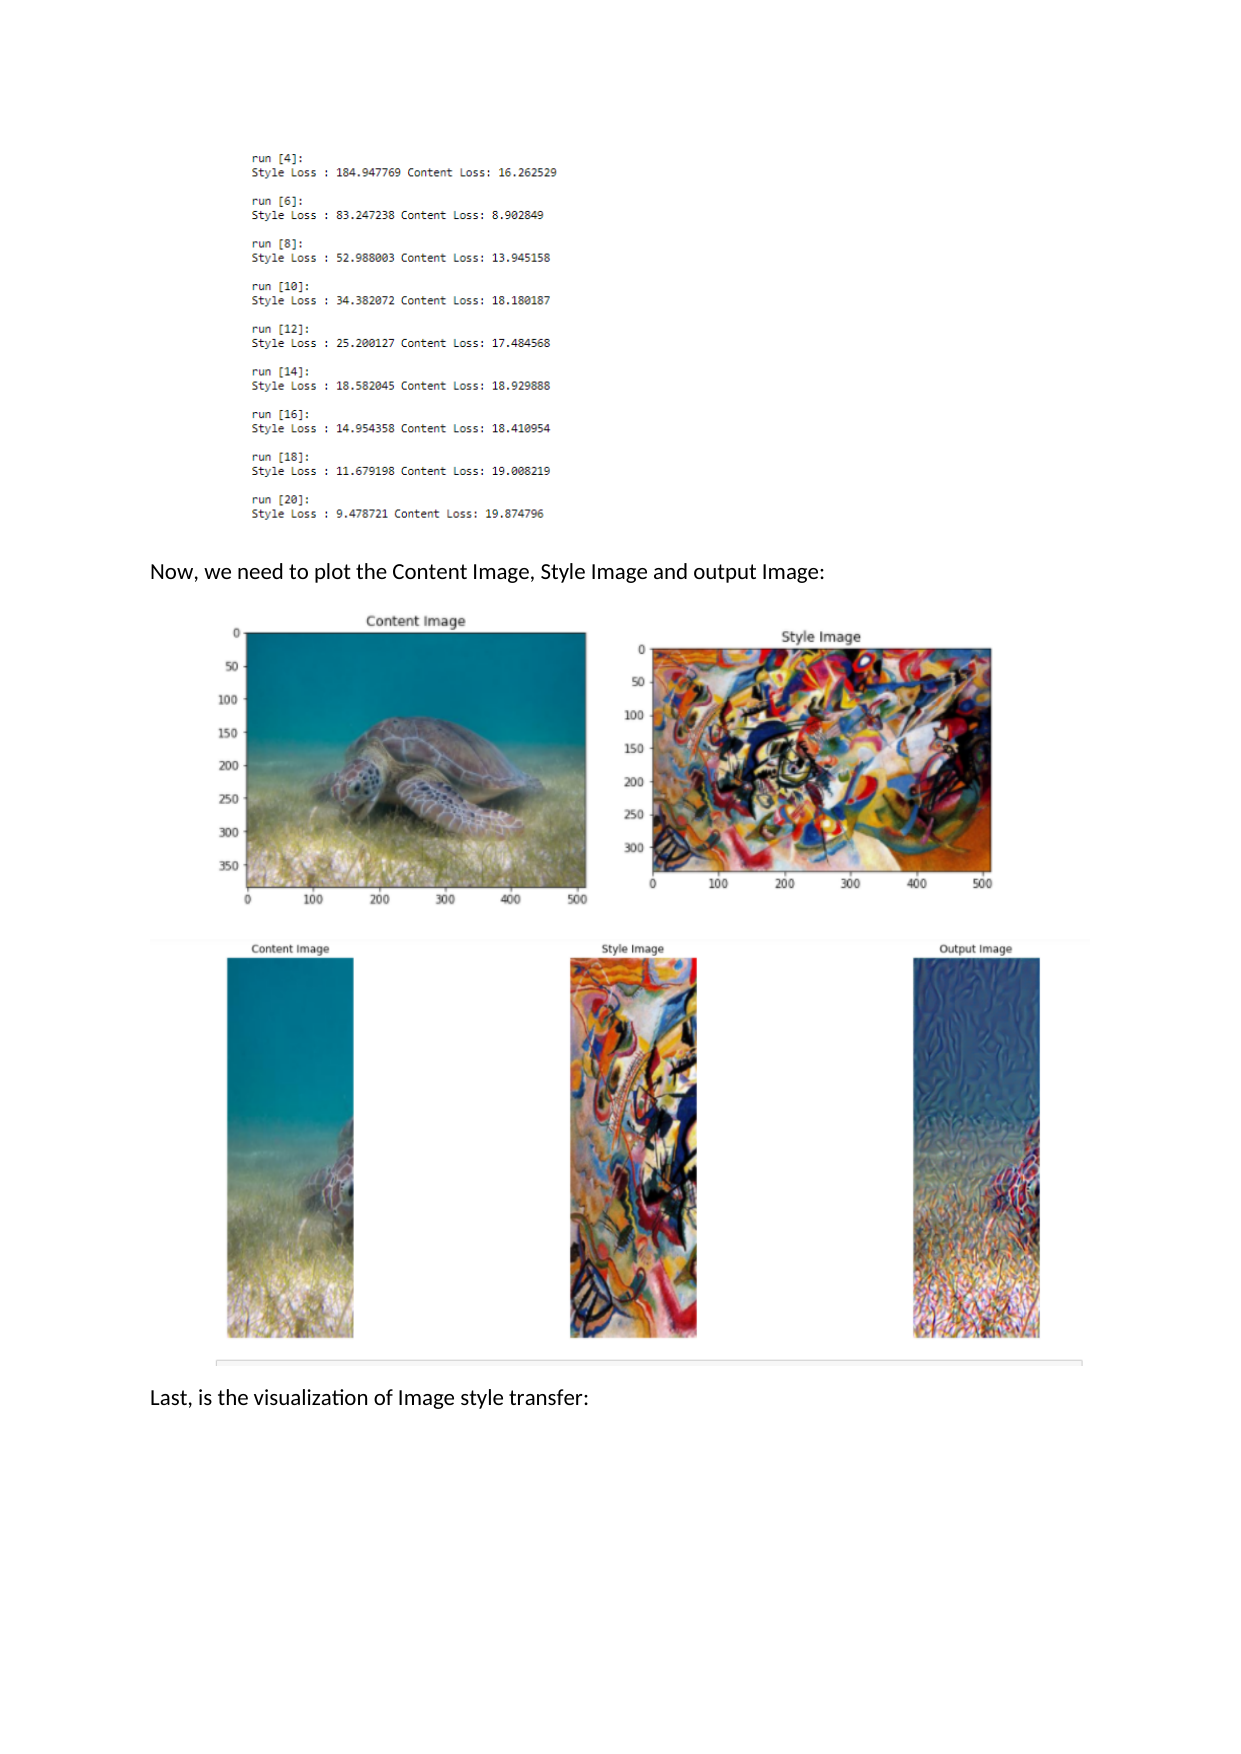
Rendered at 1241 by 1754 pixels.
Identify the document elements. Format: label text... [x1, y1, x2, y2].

text Last, is the visualization of Image style transfer: [150, 1383, 1090, 1411]
text Now, we need to plot the Content Image, Style Image and output Image: [150, 557, 1090, 585]
